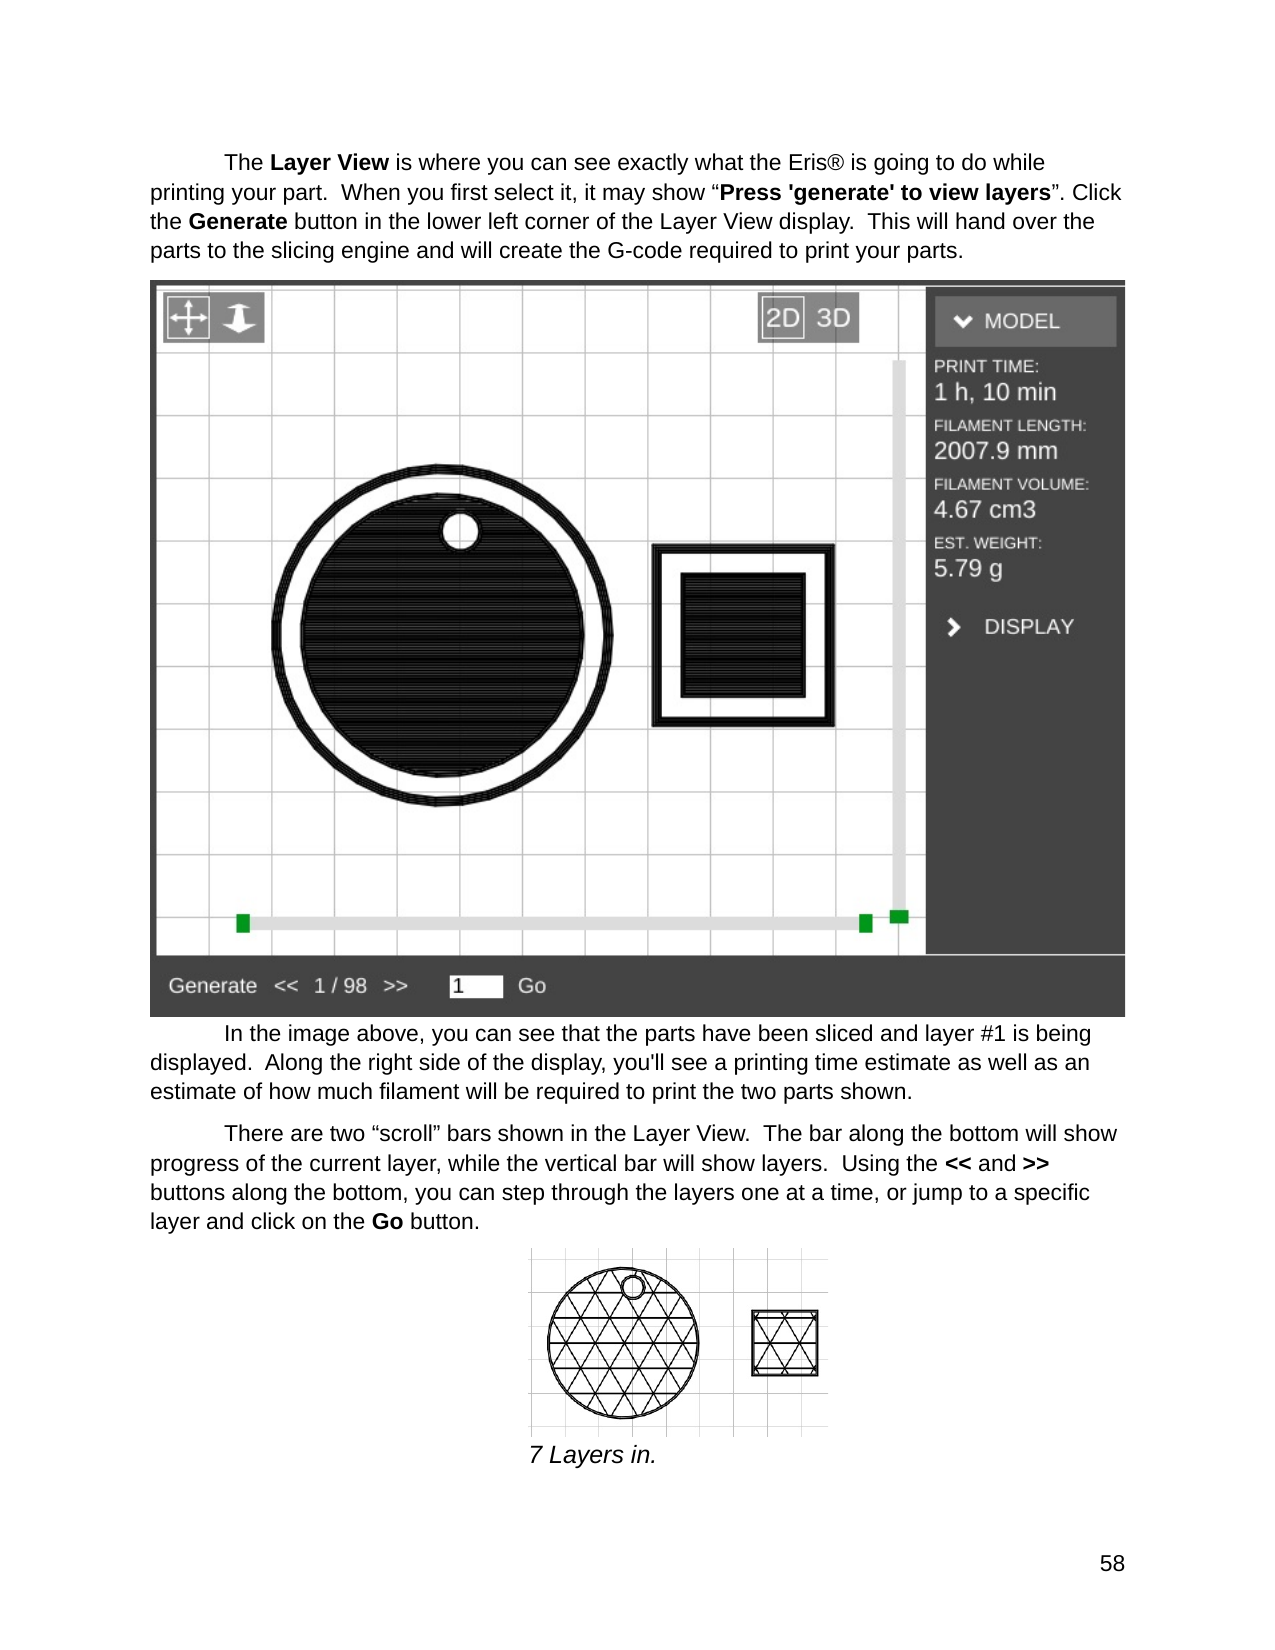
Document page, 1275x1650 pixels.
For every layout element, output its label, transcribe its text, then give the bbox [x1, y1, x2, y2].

text The Layer View is where you can see exactly what the Eris® is going to do while printing your part. When you first select it, it may show “Press 'generate' to view layers”. Click the Generate button in the lower left corner of the Layer View display. This will hand over the parts to the slicing engine and will create the G-code required to print your parts. [150, 150, 1125, 264]
text 7 Layers in. [528, 1437, 828, 1469]
text There are two “scroll” bars shown in the Layer View. The bar along the bottom will show progress of the current layer, while the vertical bar will show layers. Using the << and >> buttons along the bottom, you can step through the layers one at a time, or jump to a specific layer and click on the Go button. [150, 1121, 1125, 1235]
text In the image above, you can see that the parts have been sliced and layer #1 is being displayed. Along the right side of the display, you'll see a printing time estimate as well as an estimate of how much filament will be required to print the two parts shown. [150, 1017, 1125, 1105]
picture [528, 1248, 829, 1437]
picture [150, 280, 1125, 1017]
